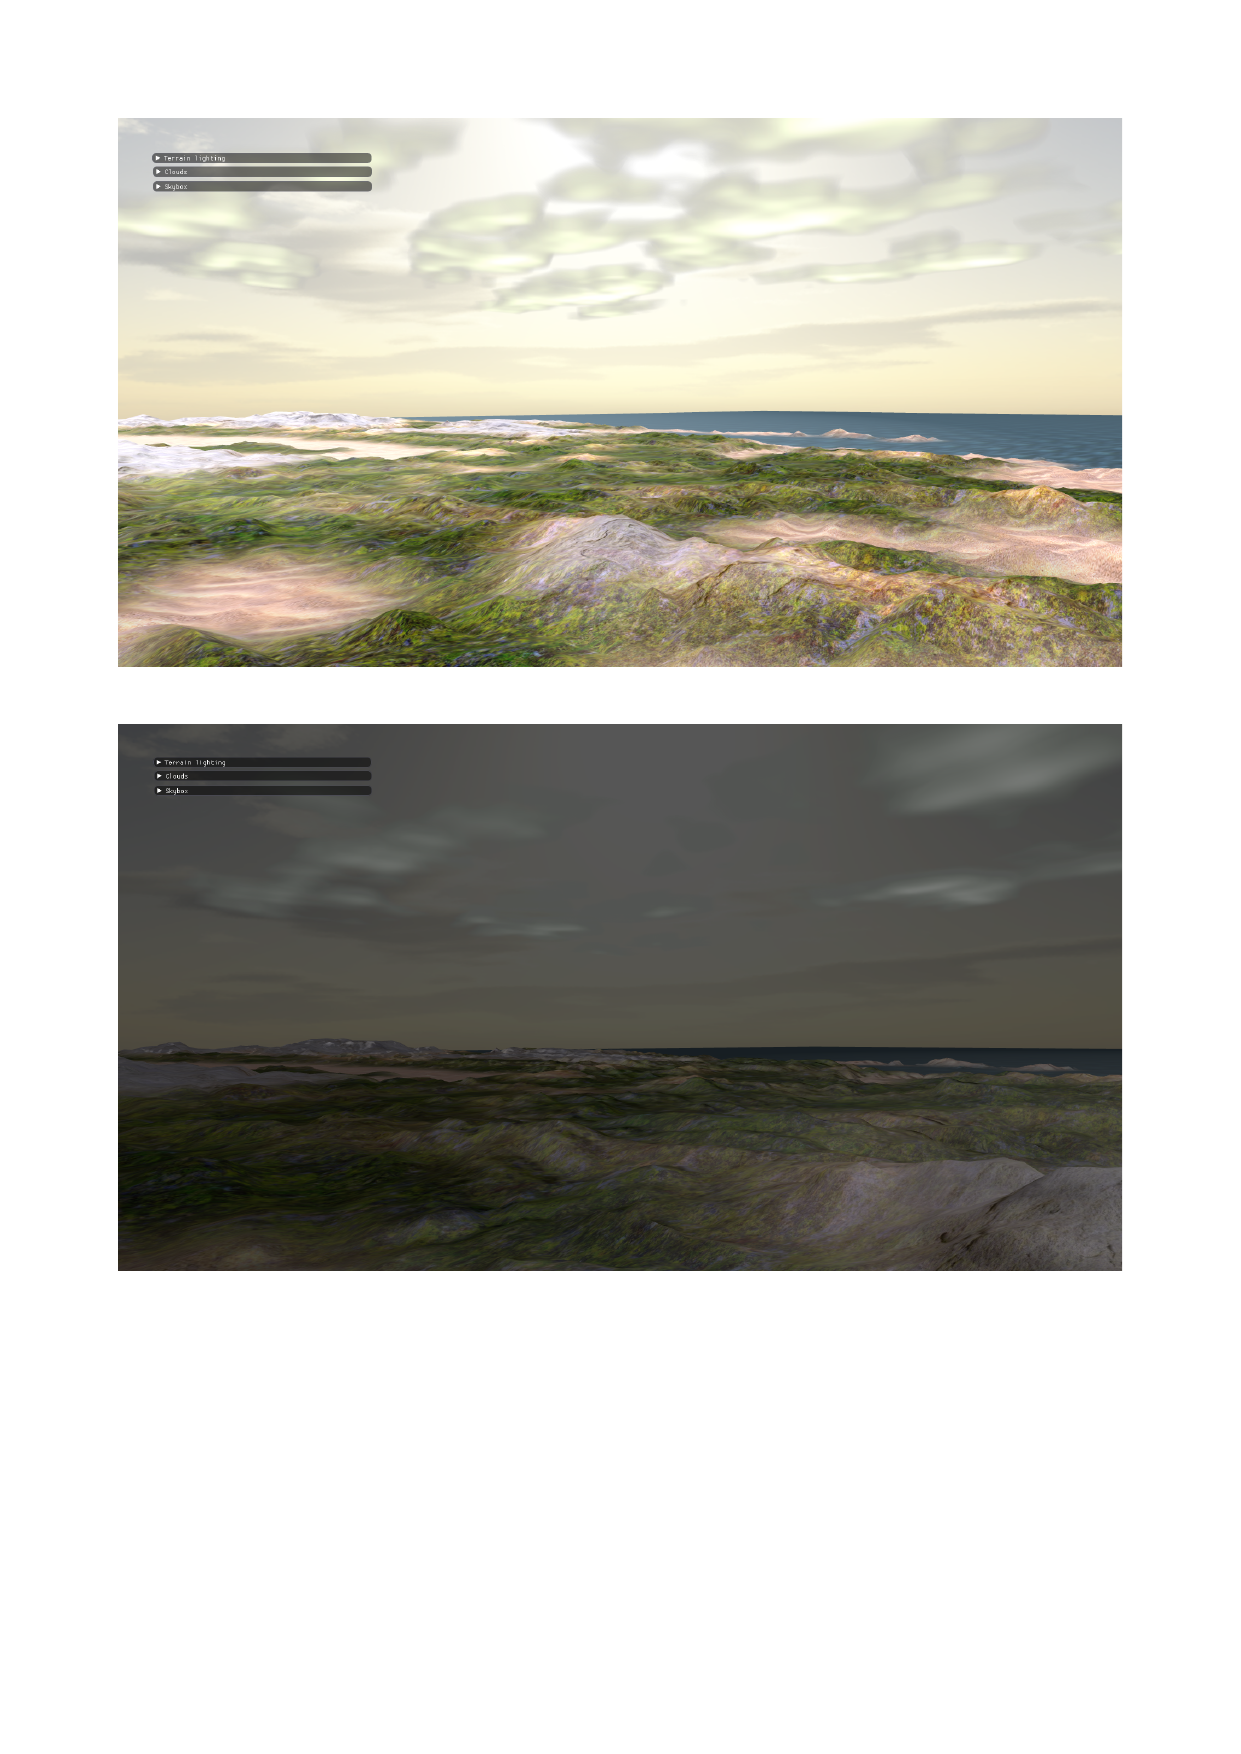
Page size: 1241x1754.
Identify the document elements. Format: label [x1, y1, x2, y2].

picture [118, 724, 1123, 1271]
picture [118, 118, 1123, 667]
